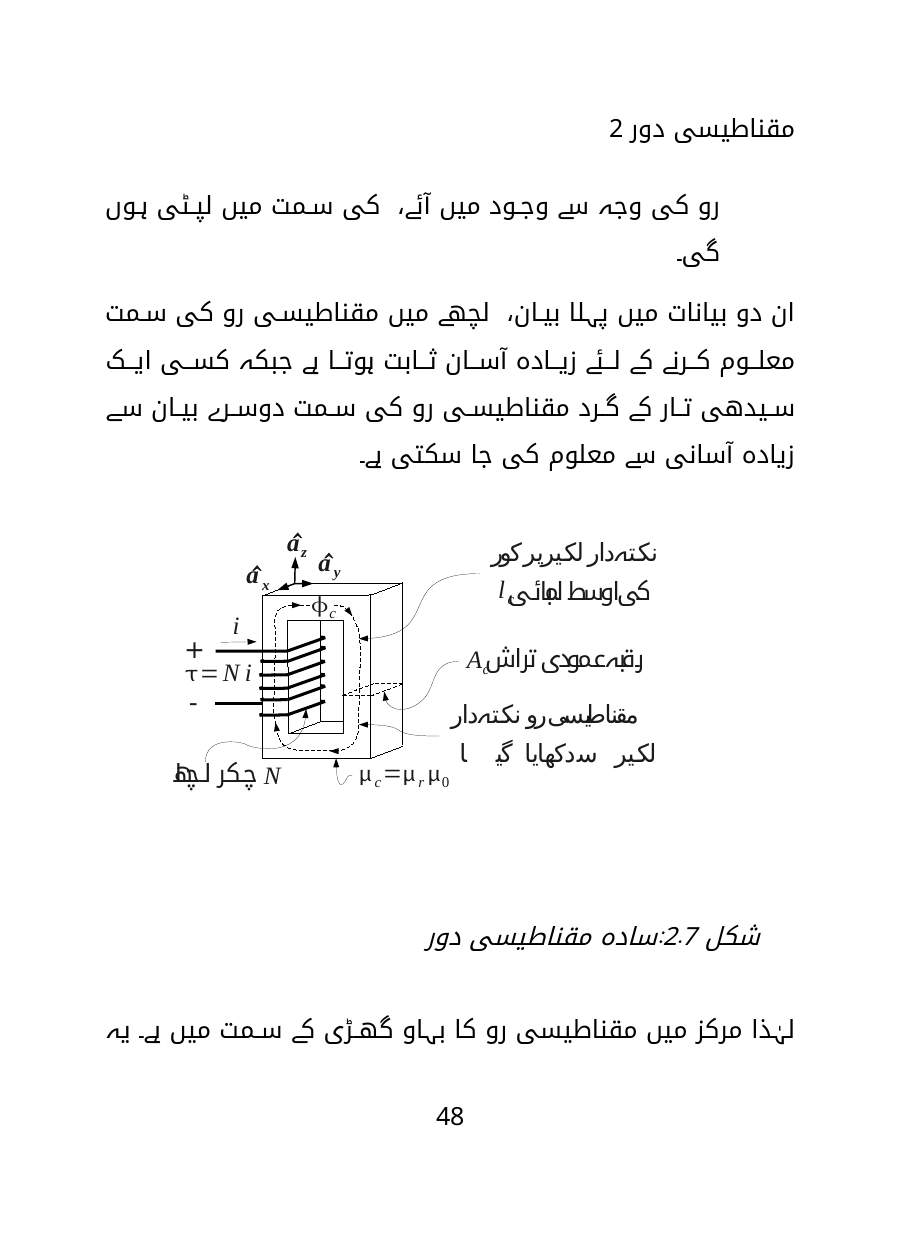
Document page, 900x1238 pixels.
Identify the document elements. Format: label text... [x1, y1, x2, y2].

list اگر ایک تار جس میں برقی رو کا بہاو ہو، کو دائیں ہاتھ سے یوں پکڑا جائے کہ انگوٹھا برقی رو کی سمت میں ہو تو باقی چار انگلیاں اُس مقناطیسی رو ، جو اس برقی رو کی وجہ سے وجود میں آئے، کی سمت میں لپٹی ہوں گی۔ [105, 182, 757, 277]
text شکل 2.7:سادہ مقناطیسی دور [140, 504, 759, 960]
text ان دو بیانات میں پہلا بیان، لچھے میں مقناطیسی رو کی سمت معلوم کرنے کے لئے زیادہ آسان ثابت ہوتا ہے جبکہ کسی ایک سیدھی تار کے گرد مقناطیسی رو کی سمت دوسرے بیان سے زیادہ آسانی سے معلوم کی جا سکتی ہے۔ [105, 290, 795, 479]
text لہٰذا مرکز میں مقناطیسی رو کا بہاو گھڑی کے سمت میں ہے۔ یہ شکل میں نکتہ دار لکیر پر تیر کے نشان سے ظاہر کیا گیا ہے۔ یہاں مرکز کی مقناطیسی مزاحمت [105, 1007, 795, 1054]
